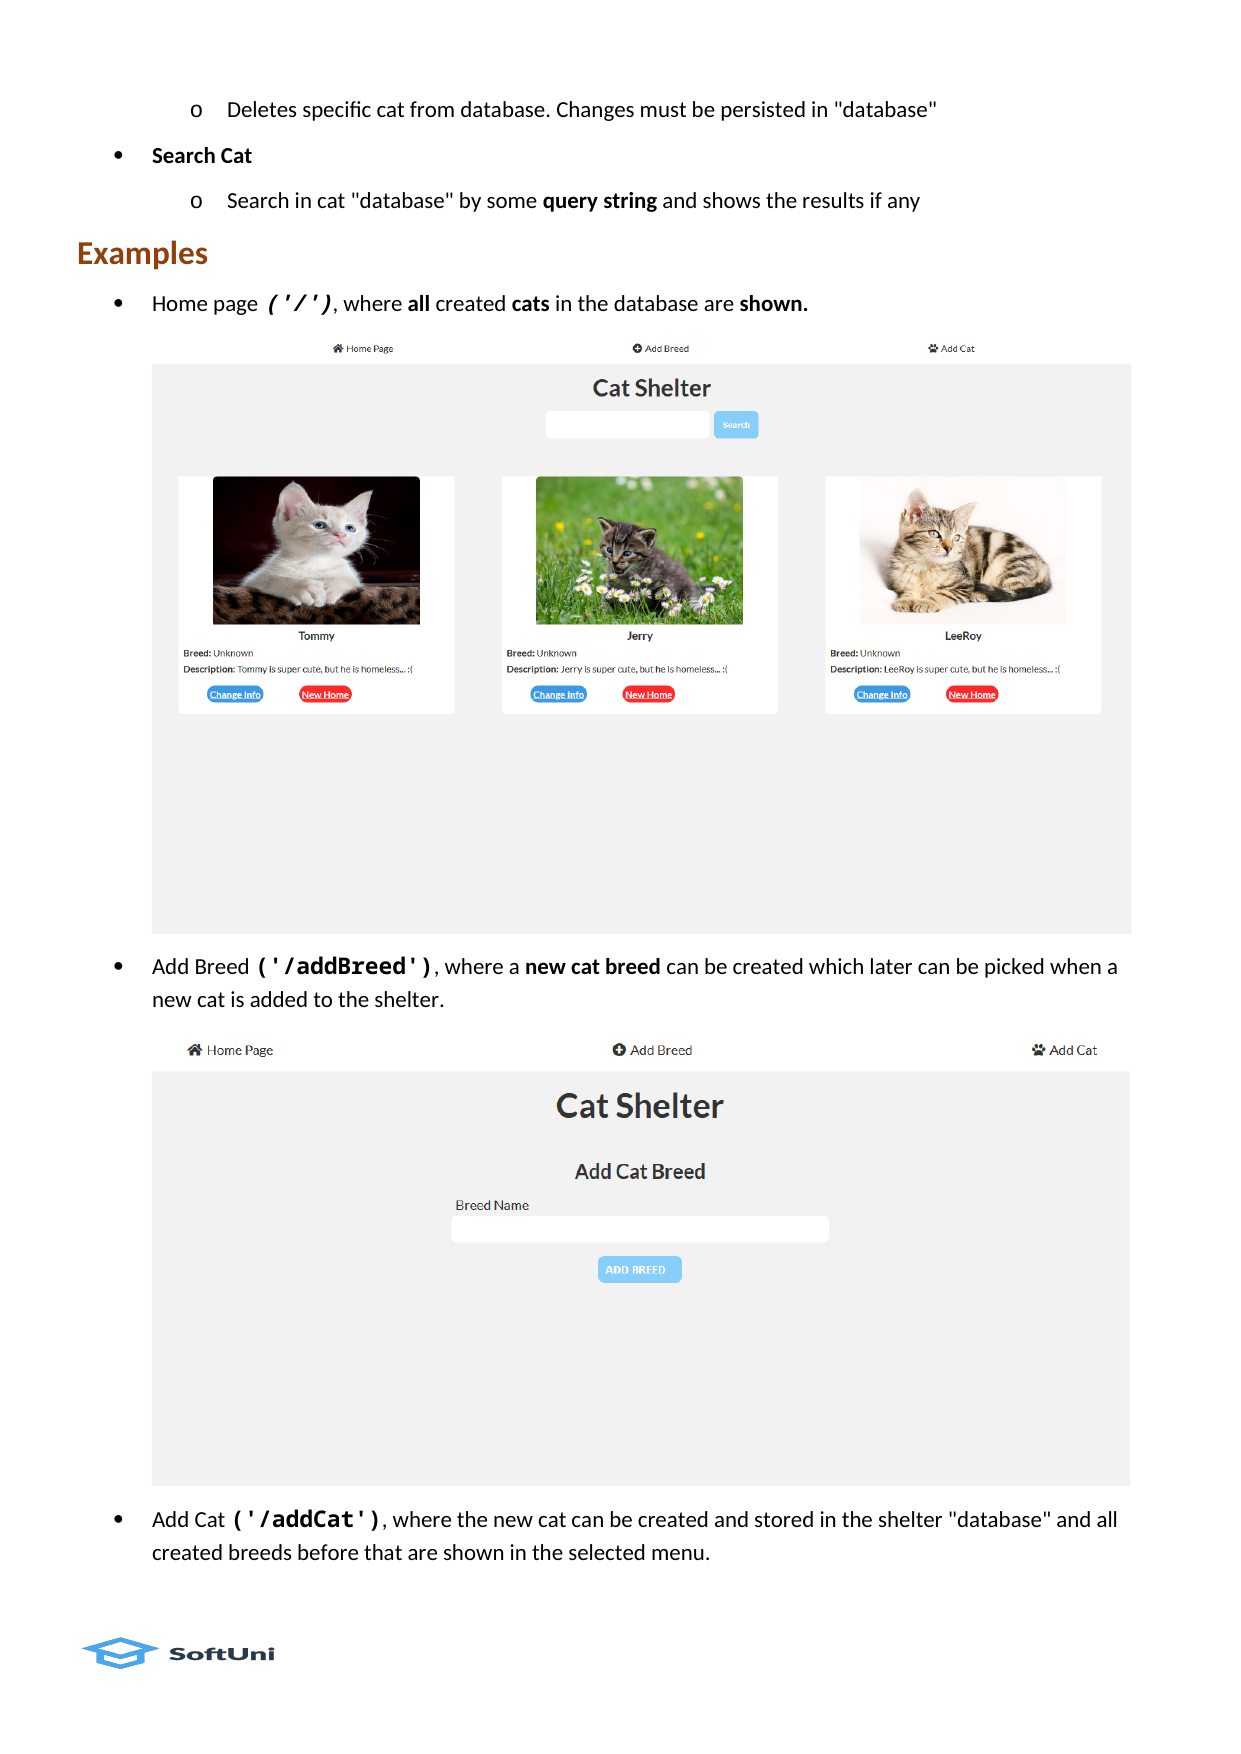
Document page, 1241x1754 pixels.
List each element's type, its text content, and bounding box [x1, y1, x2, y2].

list Deletes specific cat from database. Changes must be persisted in "database" [189, 95, 1163, 124]
list Search in cat "database" by some query string and shows the results if any [189, 186, 1163, 215]
list Search Cat [114, 141, 1163, 169]
list Add Cat ('/addCat'), where the new cat can be created and stored in the shelter "database" and all created breeds before that are shown in the selected menu. [114, 1503, 1163, 1566]
list Add Breed ('/addBreed'), where a new cat breed can be created which later can be picked when a new cat is added to the shelter. [114, 950, 1163, 1013]
picture [151, 335, 1132, 934]
picture [151, 1030, 1131, 1486]
list Home page ('/'), where all created cats in the database are shown. [114, 287, 1163, 318]
picture [75, 1635, 281, 1672]
subtitle Examples [77, 232, 1163, 273]
